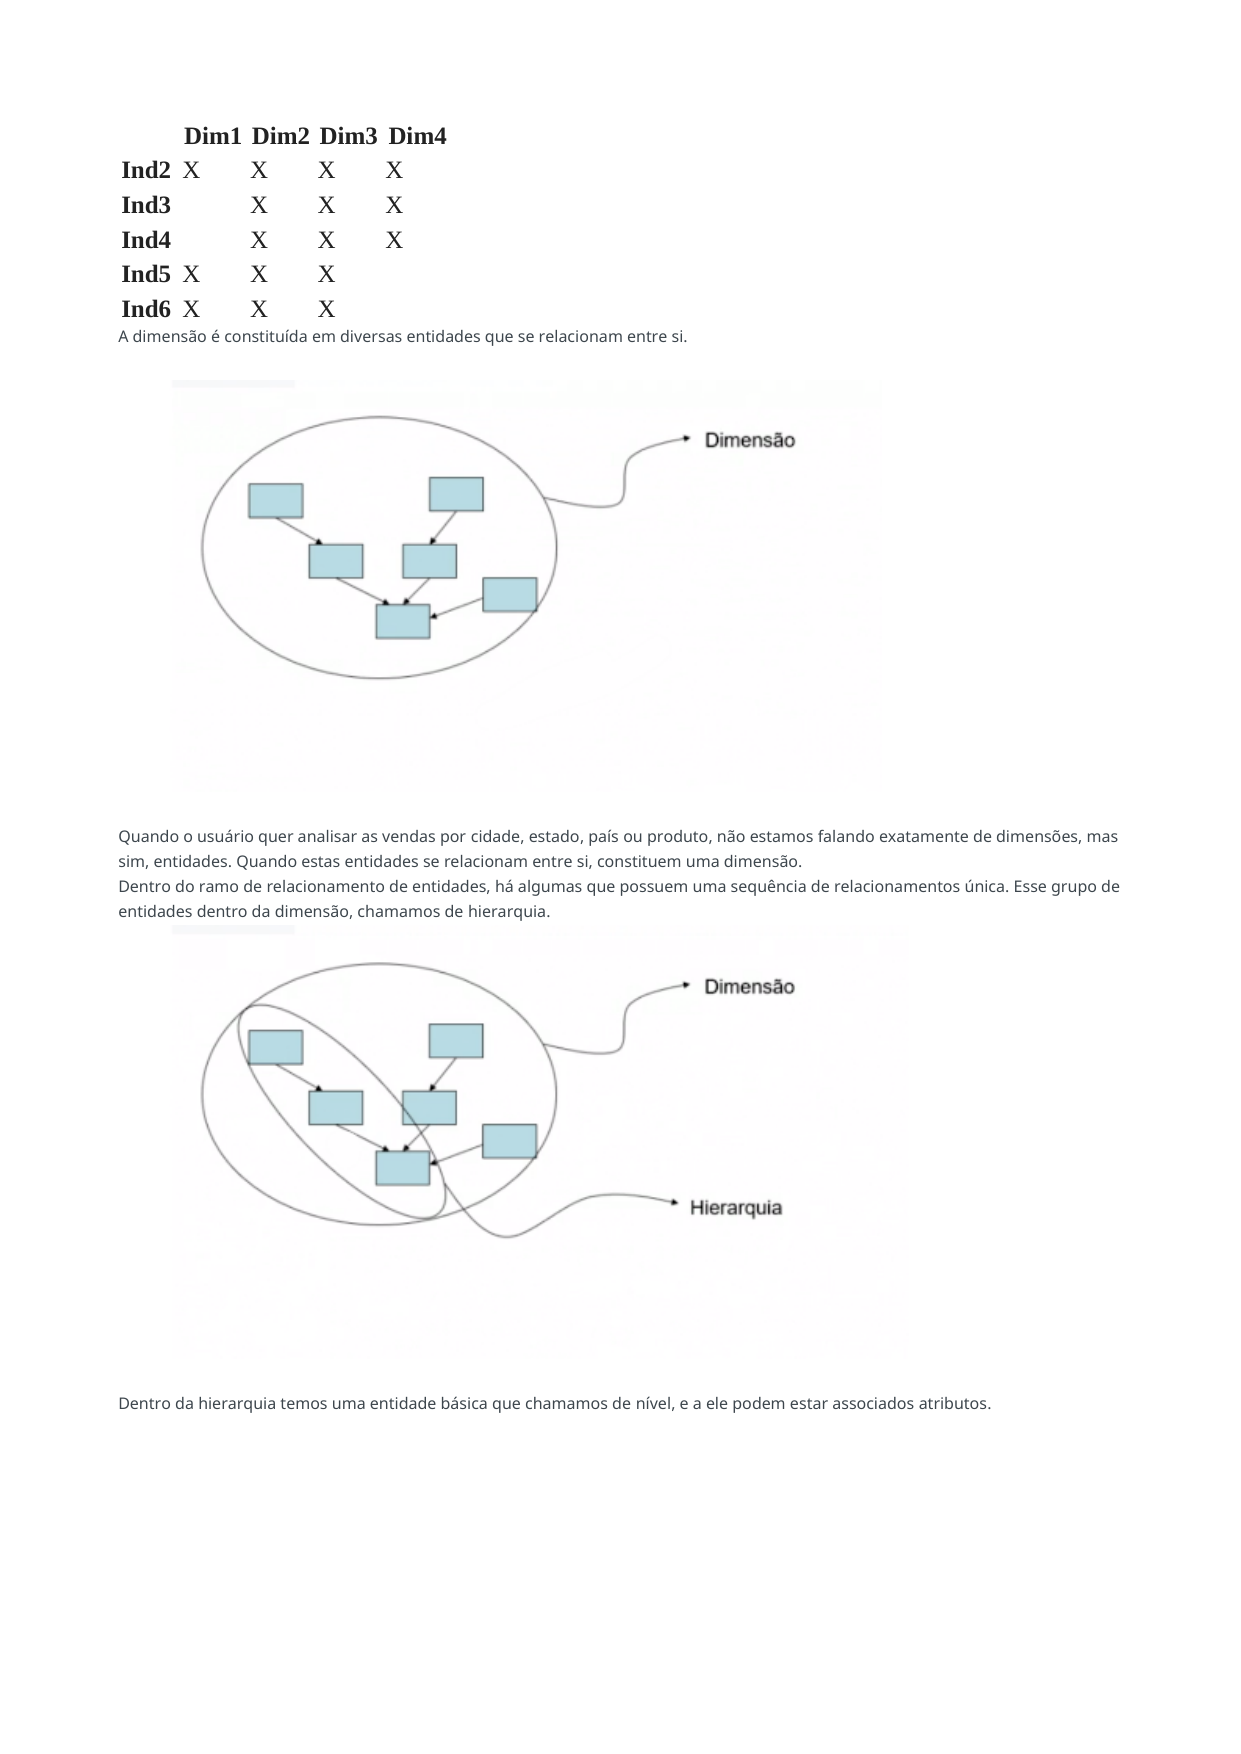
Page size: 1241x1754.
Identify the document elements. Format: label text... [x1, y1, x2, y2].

table_cell X [315, 256, 382, 291]
text A dimensão é constituída em diversas entidades que se relacionam entre si. [118, 326, 1122, 347]
table_cell Ind3 [118, 187, 179, 222]
picture [118, 380, 883, 792]
table_cell X [382, 222, 453, 256]
table_cell X [247, 153, 314, 187]
table_cell X [315, 222, 382, 256]
table_cell Ind6 [118, 291, 179, 326]
table_cell X [247, 187, 314, 222]
table_cell [179, 187, 247, 222]
table_header Dim4 [382, 118, 453, 153]
table_cell X [382, 153, 453, 187]
picture [118, 925, 909, 1359]
table_cell [179, 222, 247, 256]
table_cell X [179, 256, 247, 291]
table_cell X [315, 291, 382, 326]
table_cell Ind5 [118, 256, 179, 291]
table_cell X [179, 153, 247, 187]
text Quando o usuário quer analisar as vendas por cidade, estado, país ou produto, não estamos falando exatamente de dimensões, mas sim, entidades. Quando estas entidades se relacionam entre si, constituem uma dimensão. [118, 825, 1122, 872]
table_header Dim1 [179, 118, 247, 153]
table_cell X [247, 291, 314, 326]
table_cell Ind4 [118, 222, 179, 256]
table_cell X [247, 222, 314, 256]
table_header [118, 118, 179, 153]
table_header Dim3 [315, 118, 382, 153]
table_cell Ind2 [118, 153, 179, 187]
table_cell X [315, 153, 382, 187]
table_cell X [179, 291, 247, 326]
table_cell X [315, 187, 382, 222]
text Dentro do ramo de relacionamento de entidades, há algumas que possuem uma sequência de relacionamentos única. Esse grupo de entidades dentro da dimensão, chamamos de hierarquia. [118, 875, 1122, 922]
text Dentro da hierarquia temos uma entidade básica que chamamos de nível, e a ele podem estar associados atributos. [118, 1392, 1122, 1414]
table_cell X [247, 256, 314, 291]
table_cell [382, 256, 453, 291]
table_cell [382, 291, 453, 326]
table_header Dim2 [247, 118, 314, 153]
table_cell X [382, 187, 453, 222]
